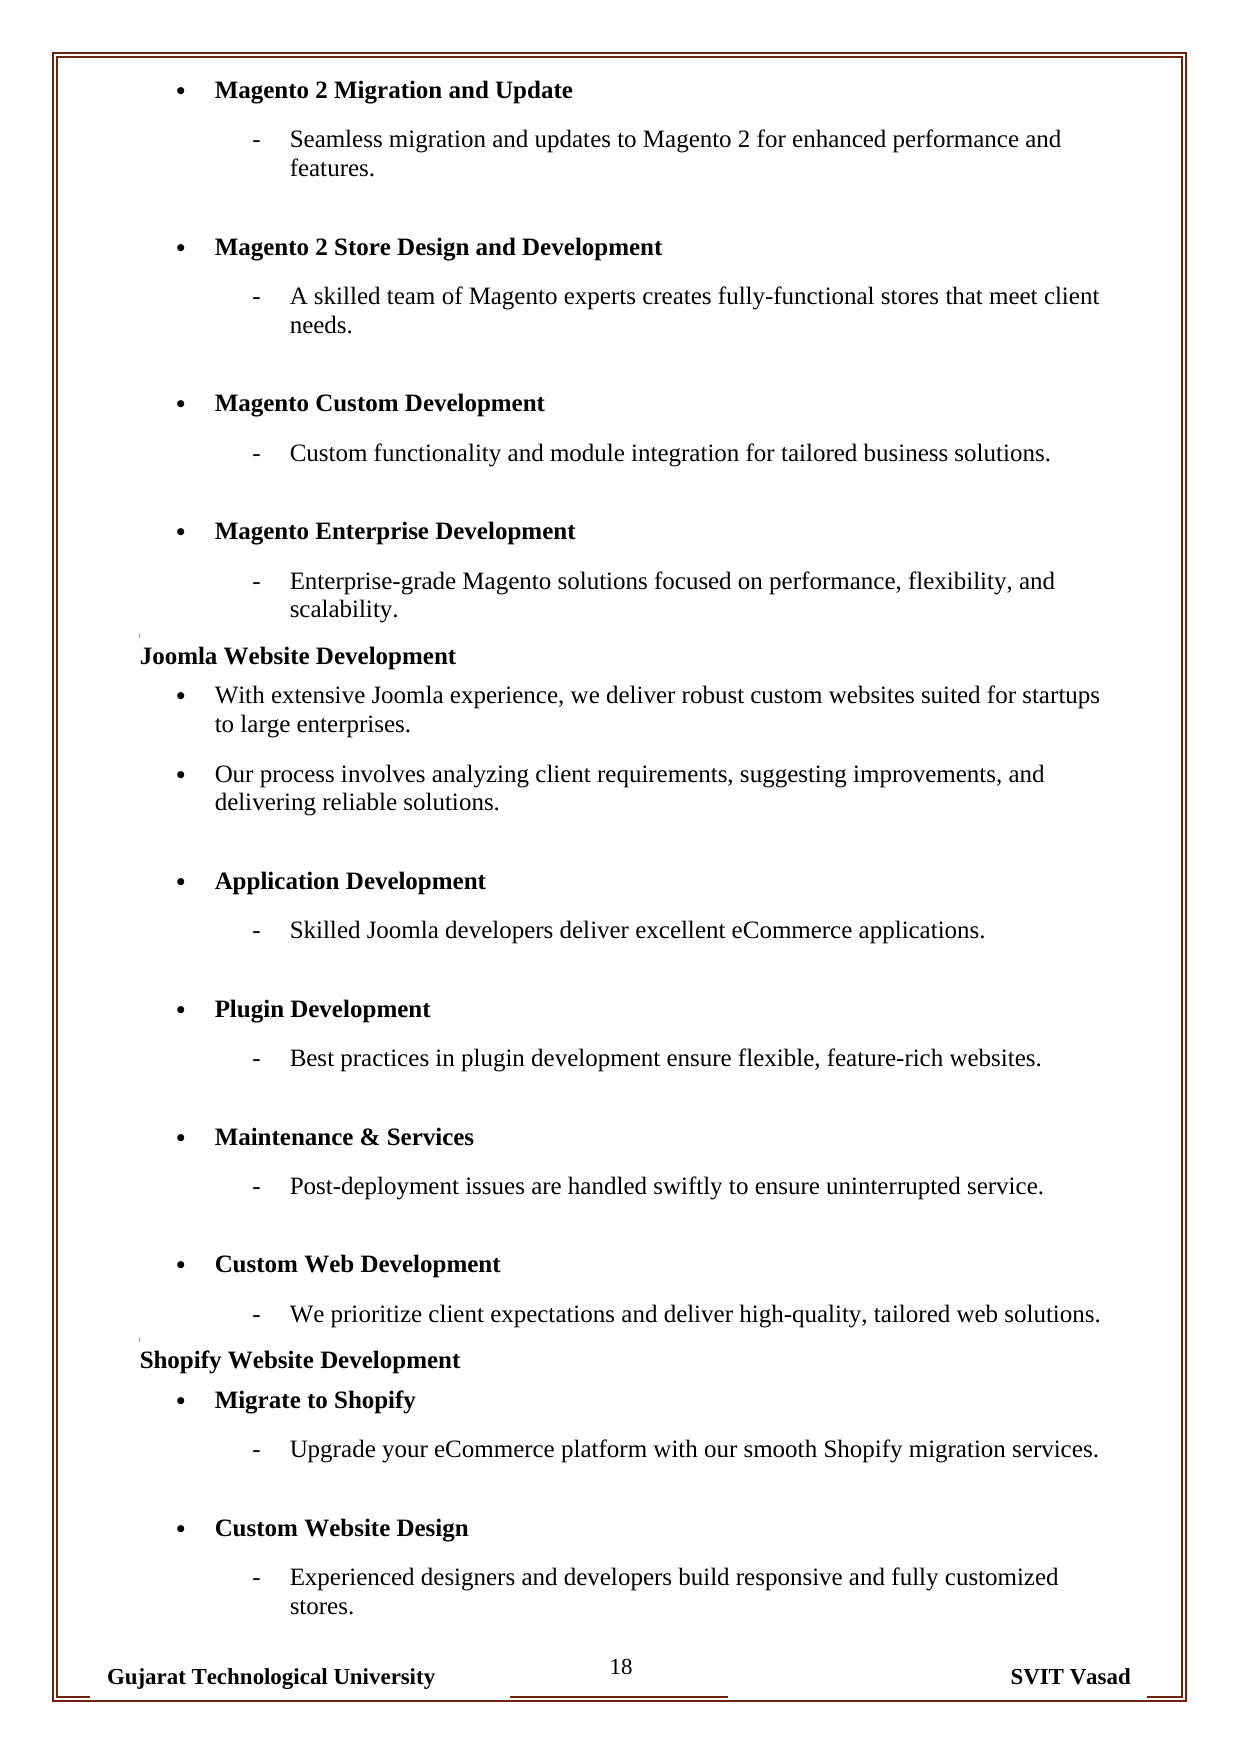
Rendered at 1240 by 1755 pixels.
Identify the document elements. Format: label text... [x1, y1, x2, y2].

list Magento Custom Development [177, 388, 1102, 417]
list Application Development [177, 866, 1102, 894]
list We prioritize client expectations and deliver high-quality, tailored web solutions. [252, 1299, 1102, 1328]
list A skilled team of Magento experts creates fully-functional stores that meet client needs. [252, 281, 1102, 367]
list Experienced designers and developers build responsive and fully customized stores. [252, 1562, 1102, 1648]
list Our process involves analyzing client requirements, suggesting improvements, and delivering reliable solutions. [177, 759, 1102, 845]
subtitle Shopify Website Development [139, 1346, 1102, 1374]
list Custom Web Development [177, 1249, 1102, 1278]
list Plugin Development [177, 994, 1102, 1022]
list Migrate to Shopify [177, 1385, 1102, 1413]
list Magento 2 Store Design and Development [177, 232, 1102, 260]
list Custom functionality and module integration for tailored business solutions. [252, 438, 1102, 495]
list Upgrade your eCommerce platform with our smooth Shopify migration services. [252, 1434, 1102, 1492]
list Seamless migration and updates to Magento 2 for enhanced performance and features. [252, 124, 1102, 211]
list Skilled Joomla developers deliver excellent eCommerce applications. [252, 915, 1102, 973]
list With extensive Joomla experience, we deliver robust custom websites suited for startups to large enterprises. [177, 680, 1102, 738]
list Magento 2 Migration and Update [177, 75, 1102, 104]
list Post-deployment issues are handled swiftly to ensure uninterrupted service. [252, 1171, 1102, 1229]
list Enterprise-grade Magento solutions focused on performance, flexibility, and scalability. [252, 566, 1102, 623]
list Maintenance & Services [177, 1122, 1102, 1150]
list Custom Website Design [177, 1513, 1102, 1541]
subtitle Joomla Website Development [139, 641, 1102, 670]
list Best practices in plugin development ensure flexible, feature-rich websites. [252, 1043, 1102, 1101]
list Magento Enterprise Development [177, 516, 1102, 545]
